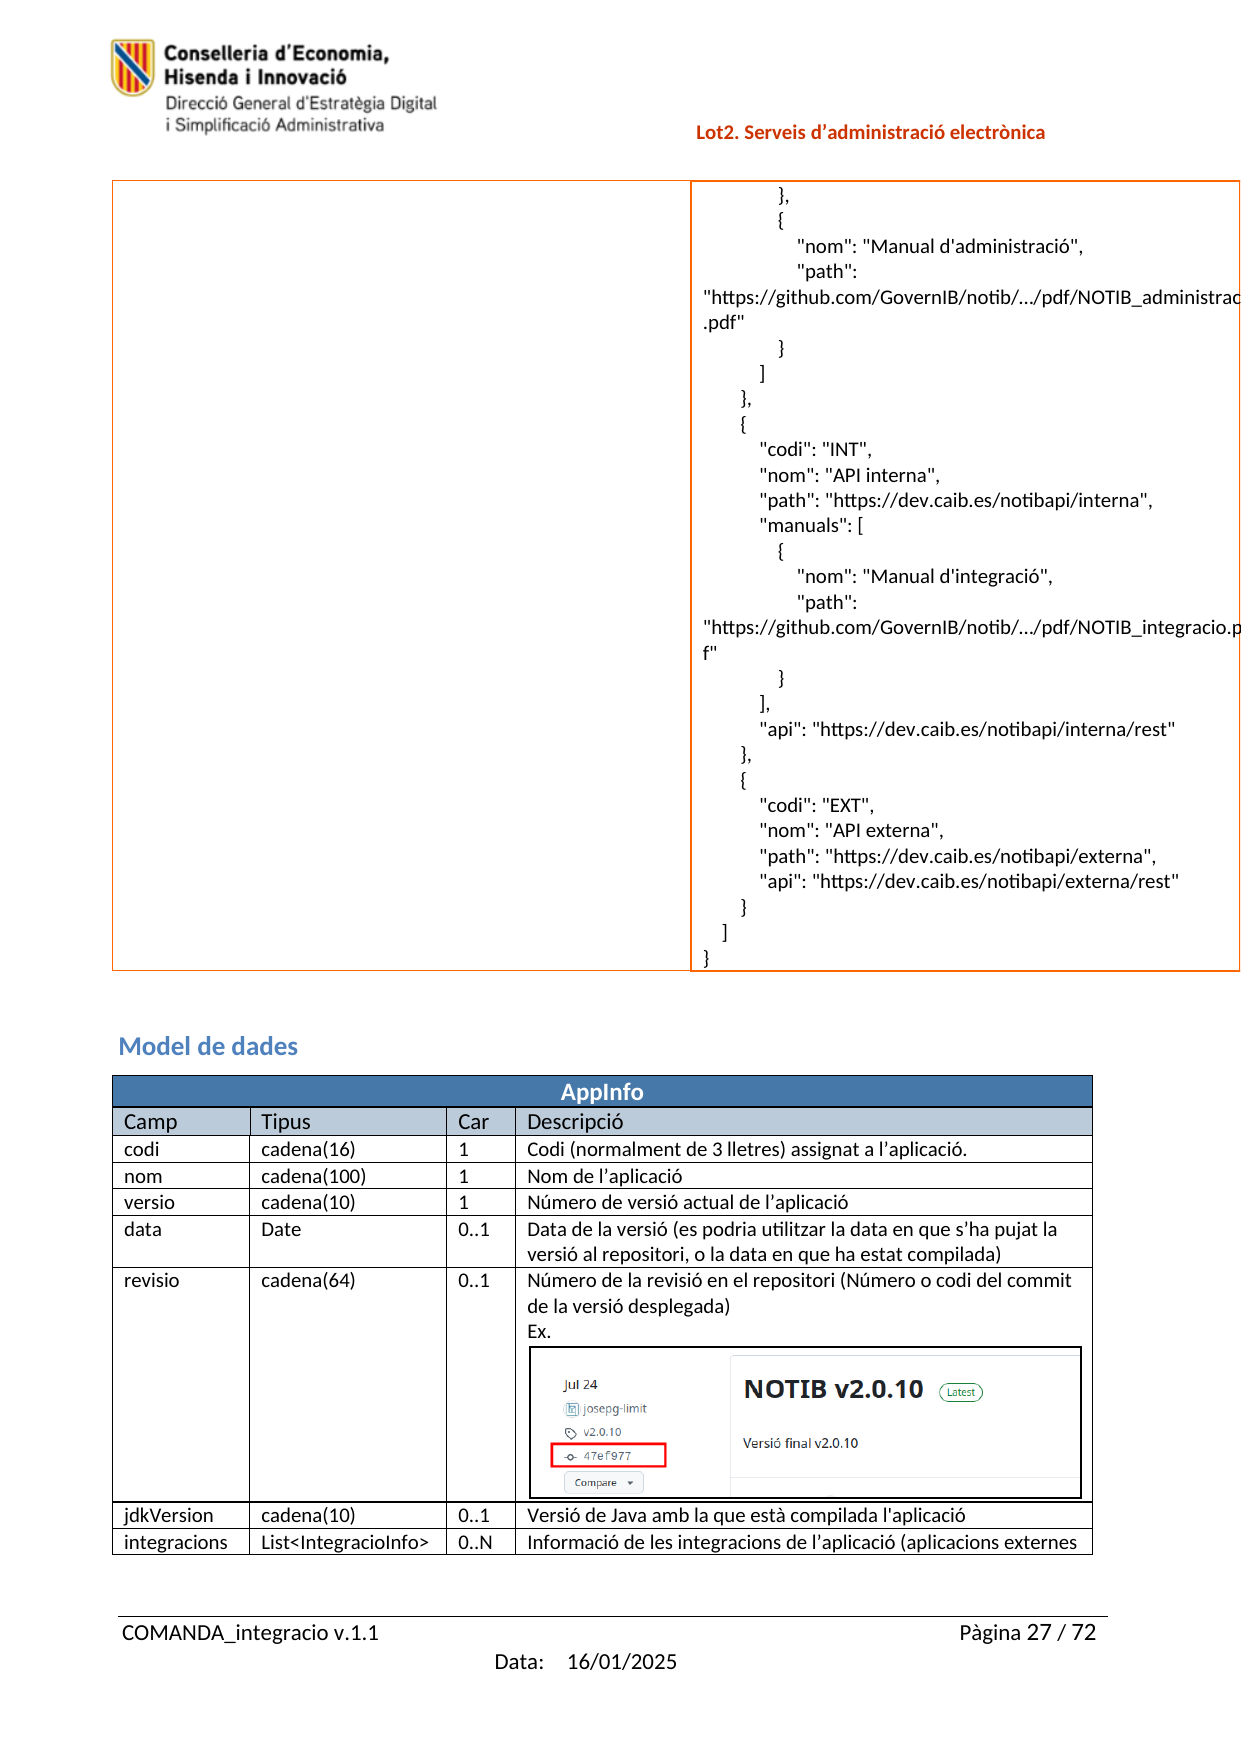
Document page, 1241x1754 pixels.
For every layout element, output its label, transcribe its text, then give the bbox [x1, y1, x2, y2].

table_cell Versió de Java amb la que està compilada l'aplicació [516, 1503, 1092, 1528]
subtitle Model de dades [118, 1029, 1122, 1062]
table_cell revisio [113, 1268, 249, 1501]
table_cell 1 [447, 1136, 515, 1162]
table_cell Car [447, 1108, 515, 1135]
table_cell Tipus [251, 1108, 446, 1135]
table_cell 0..N [447, 1529, 515, 1554]
table_cell Data de la versió (es podria utilitzar la data en que s’ha pujat la versió al repositori, o la data en que ha estat compilada) [516, 1216, 1092, 1267]
table_cell Codi (normalment de 3 lletres) assignat a l’aplicació. [516, 1136, 1092, 1162]
table_cell cadena(100) [250, 1163, 446, 1188]
table_cell Nom de l’aplicació [516, 1163, 1092, 1188]
table_cell cadena(10) [250, 1189, 446, 1215]
table_cell 1 [447, 1163, 515, 1188]
picture [100, 26, 467, 156]
table_cell 0..1 [447, 1216, 515, 1267]
table_cell Número de la revisió en el repositori (Número o codi del commit de la versió desplegada) Ex. [516, 1268, 1092, 1501]
table_header AppInfo [113, 1076, 1092, 1106]
table_cell Date [250, 1216, 446, 1267]
table_cell cadena(10) [250, 1503, 446, 1528]
table_cell 1 [447, 1189, 515, 1215]
table_cell codi [113, 1136, 249, 1162]
picture [531, 1348, 1080, 1497]
table_cell data [113, 1216, 249, 1267]
table_cell Descripció [516, 1108, 1092, 1135]
table_cell versio [113, 1189, 249, 1215]
table_cell integracions [113, 1529, 249, 1554]
table_cell jdkVersion [113, 1503, 249, 1528]
table_cell nom [113, 1163, 249, 1188]
table_cell [113, 181, 690, 970]
table_cell 0..1 [447, 1268, 515, 1501]
table_cell Camp [113, 1108, 250, 1135]
table_cell List<IntegracioInfo> [250, 1529, 446, 1554]
table_cell Informació de les integracions de l’aplicació (aplicacions externes [516, 1529, 1092, 1554]
table_cell cadena(64) [250, 1268, 446, 1501]
table_cell { "codi": "NOT", "nom": "Notib", "versio": "2.0.11", "data": 1759492373000, "revisio": "3b536d2d9b6057bc3c984329de295dc5eb6d3e84", "jdkVersion": "11", "integracions": [ { "codi": "ARX", "nom": "Arxiu" }, { "codi": "USR", "nom": "Usuaris" } ], "subsistemes": [ { "codi": "AWE", "nom": "Alta web" }, { "codi": "ARE", "nom": "Alta REST" } ], "contexts": [ { "codi": "BACK", "nom": "Backoffice", "path": "https://dev.caib.es/notibback", "manuals": [ { "nom": "Manual d'usuari", "path": "https://github.com/GovernIB/notib/…/pdf/NOTIB_usuari.pdf" }, { "nom": "Manual d'administració", "path": "https://github.com/GovernIB/notib/…/pdf/NOTIB_administracio.pdf" } ] }, { "codi": "INT", "nom": "API interna", "path": "https://dev.caib.es/notibapi/interna", "manuals": [ { "nom": "Manual d'integració", "path": "https://github.com/GovernIB/notib/…/pdf/NOTIB_integracio.pdf" } ], "api": "https://dev.caib.es/notibapi/interna/rest" }, { "codi": "EXT", "nom": "API externa", "path": "https://dev.caib.es/notibapi/externa", "api": "https://dev.caib.es/notibapi/externa/rest" } ] } [692, 182, 1239, 970]
table_cell Número de versió actual de l’aplicació [516, 1189, 1092, 1215]
table_cell 0..1 [447, 1503, 515, 1528]
table_cell cadena(16) [250, 1136, 446, 1162]
